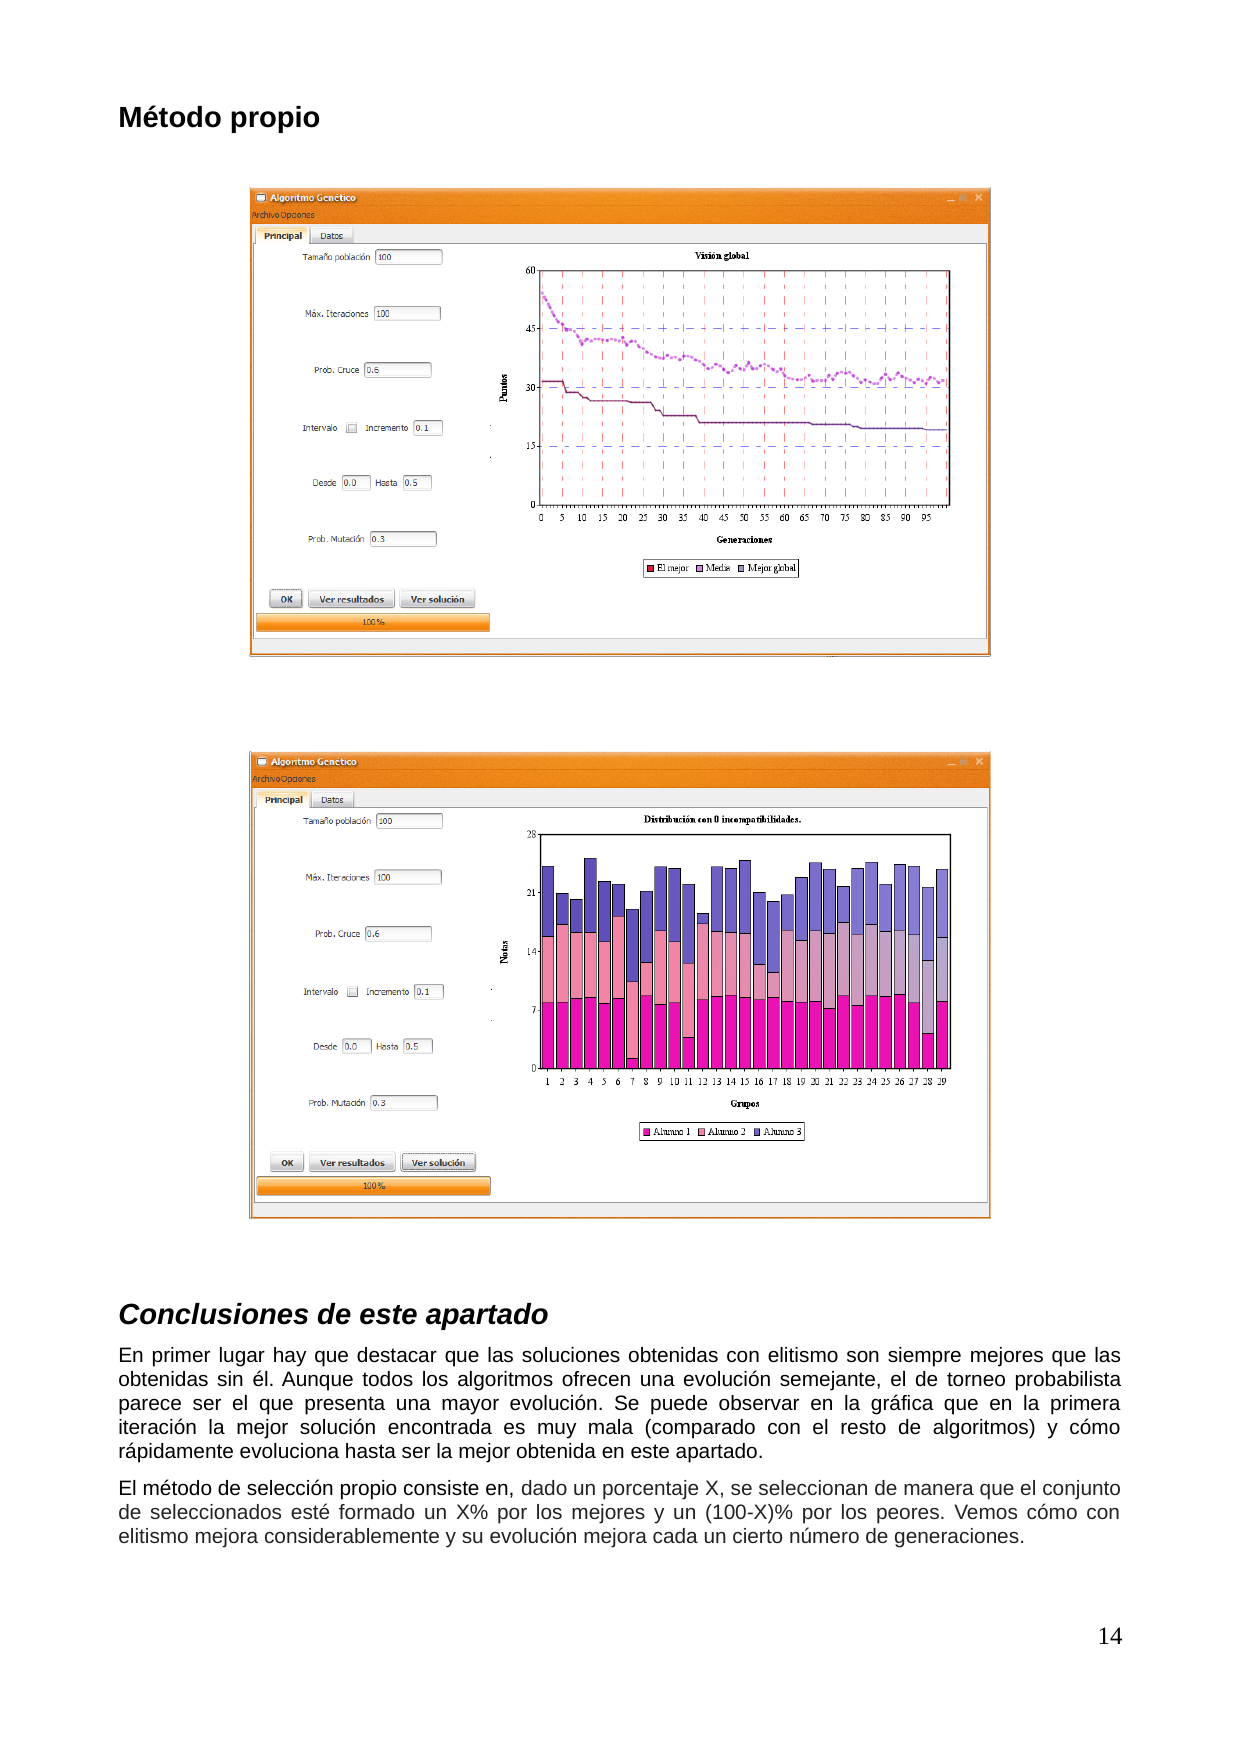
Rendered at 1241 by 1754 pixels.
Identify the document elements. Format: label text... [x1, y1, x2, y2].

text El método de selección propio consiste en, dado un porcentaje X, se seleccionan de manera que el conjunto de seleccionados esté formado un X% por los mejores y un (100-X)% por los peores. Vemos cómo con elitismo mejora considerablemente y su evolución mejora cada un cierto número de generaciones. [118, 1476, 1122, 1547]
text En primer lugar hay que destacar que las soluciones obtenidas con elitismo son siempre mejores que las obtenidas sin él. Aunque todos los algoritmos ofrecen una evolución semejante, el de torneo probabilista parece ser el que presenta una mayor evolución. Se puede observar en la gráfica que en la primera iteración la mejor solución encontrada es muy mala (comparado con el resto de algoritmos) y cómo rápidamente evoluciona hasta ser la mejor obtenida en este apartado. [118, 1343, 1122, 1463]
subtitle Método propio [118, 100, 1122, 133]
subtitle Conclusiones de este apartado [118, 1297, 1122, 1331]
